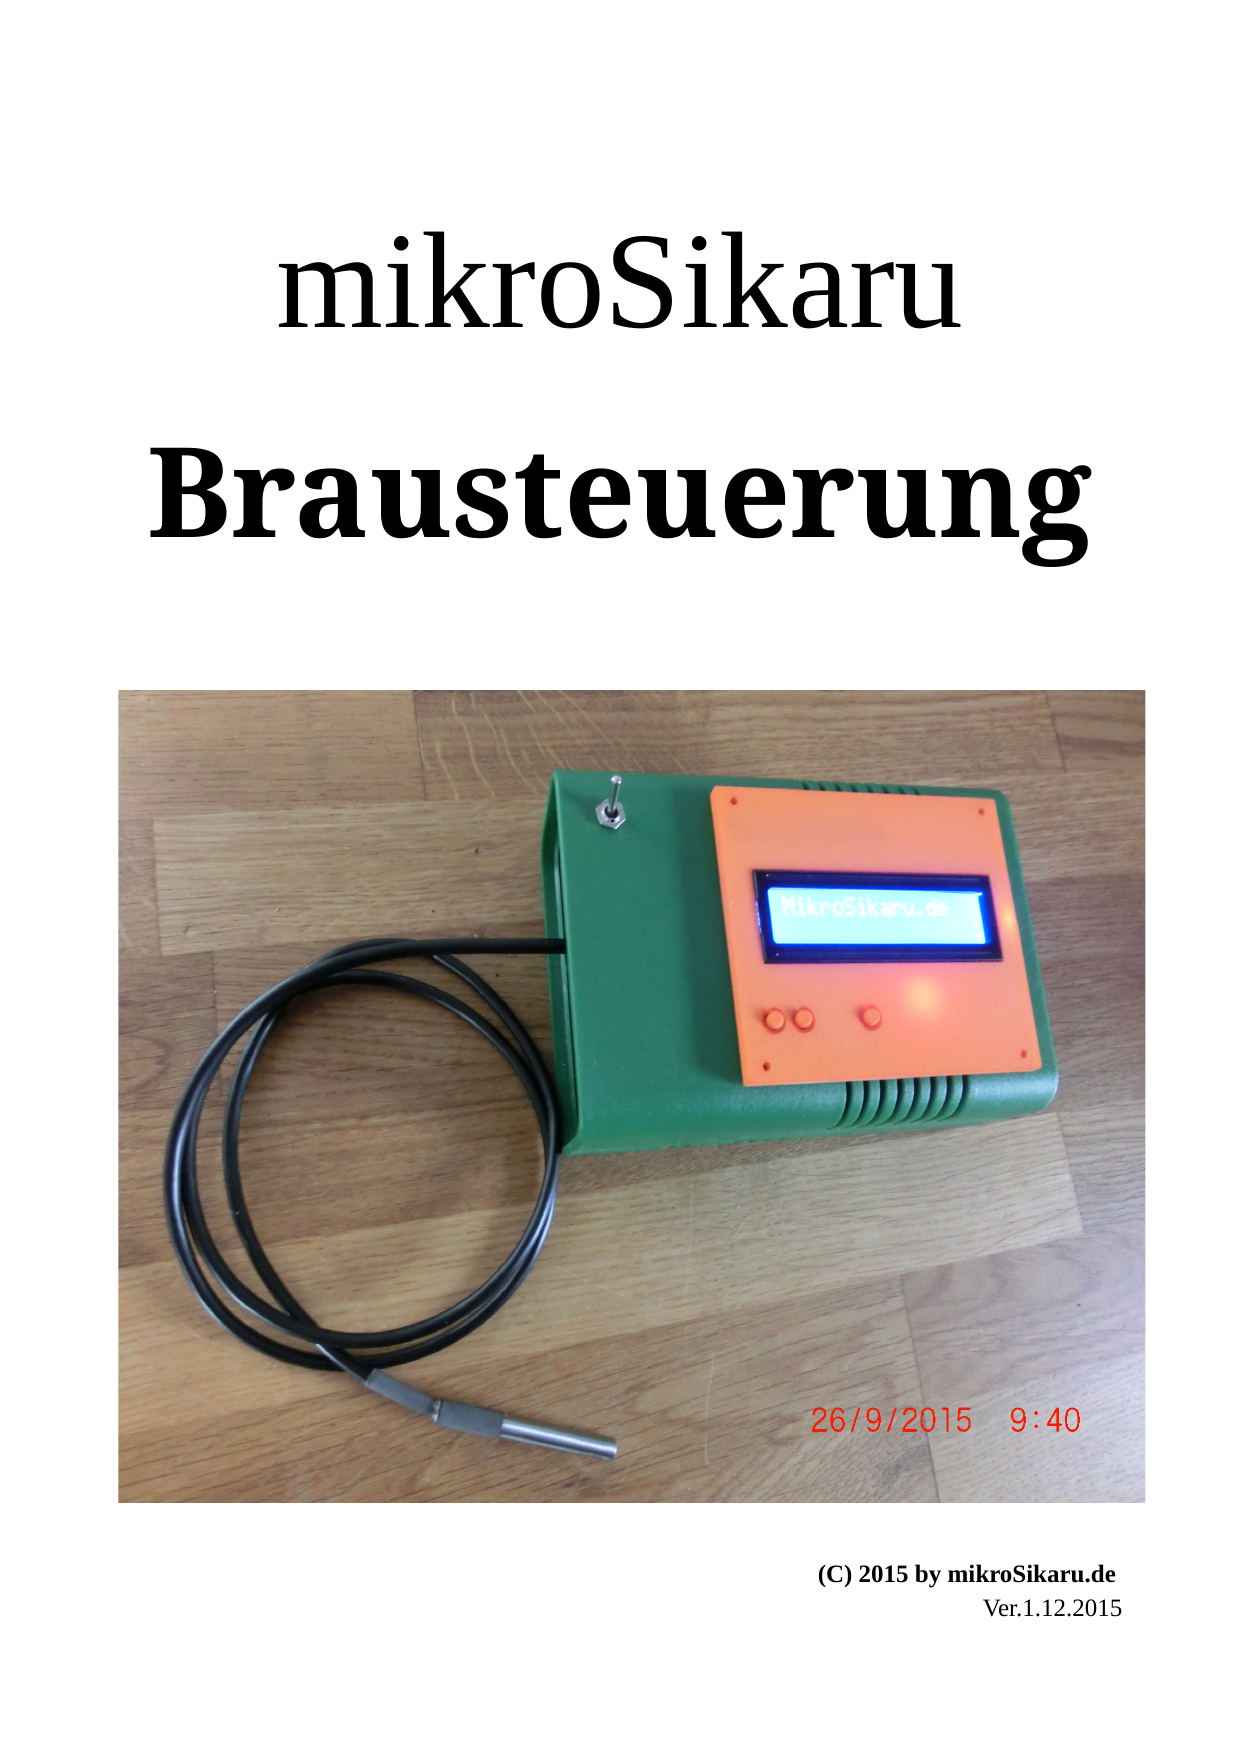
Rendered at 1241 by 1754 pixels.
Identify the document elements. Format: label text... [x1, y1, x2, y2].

picture [118, 690, 1146, 1503]
text (C) 2015 by mikroSikaru.de Ver.1.12.2015 [118, 1559, 1122, 1622]
text Brausteuerung [118, 403, 1122, 574]
text mikroSikaru [118, 199, 1122, 357]
